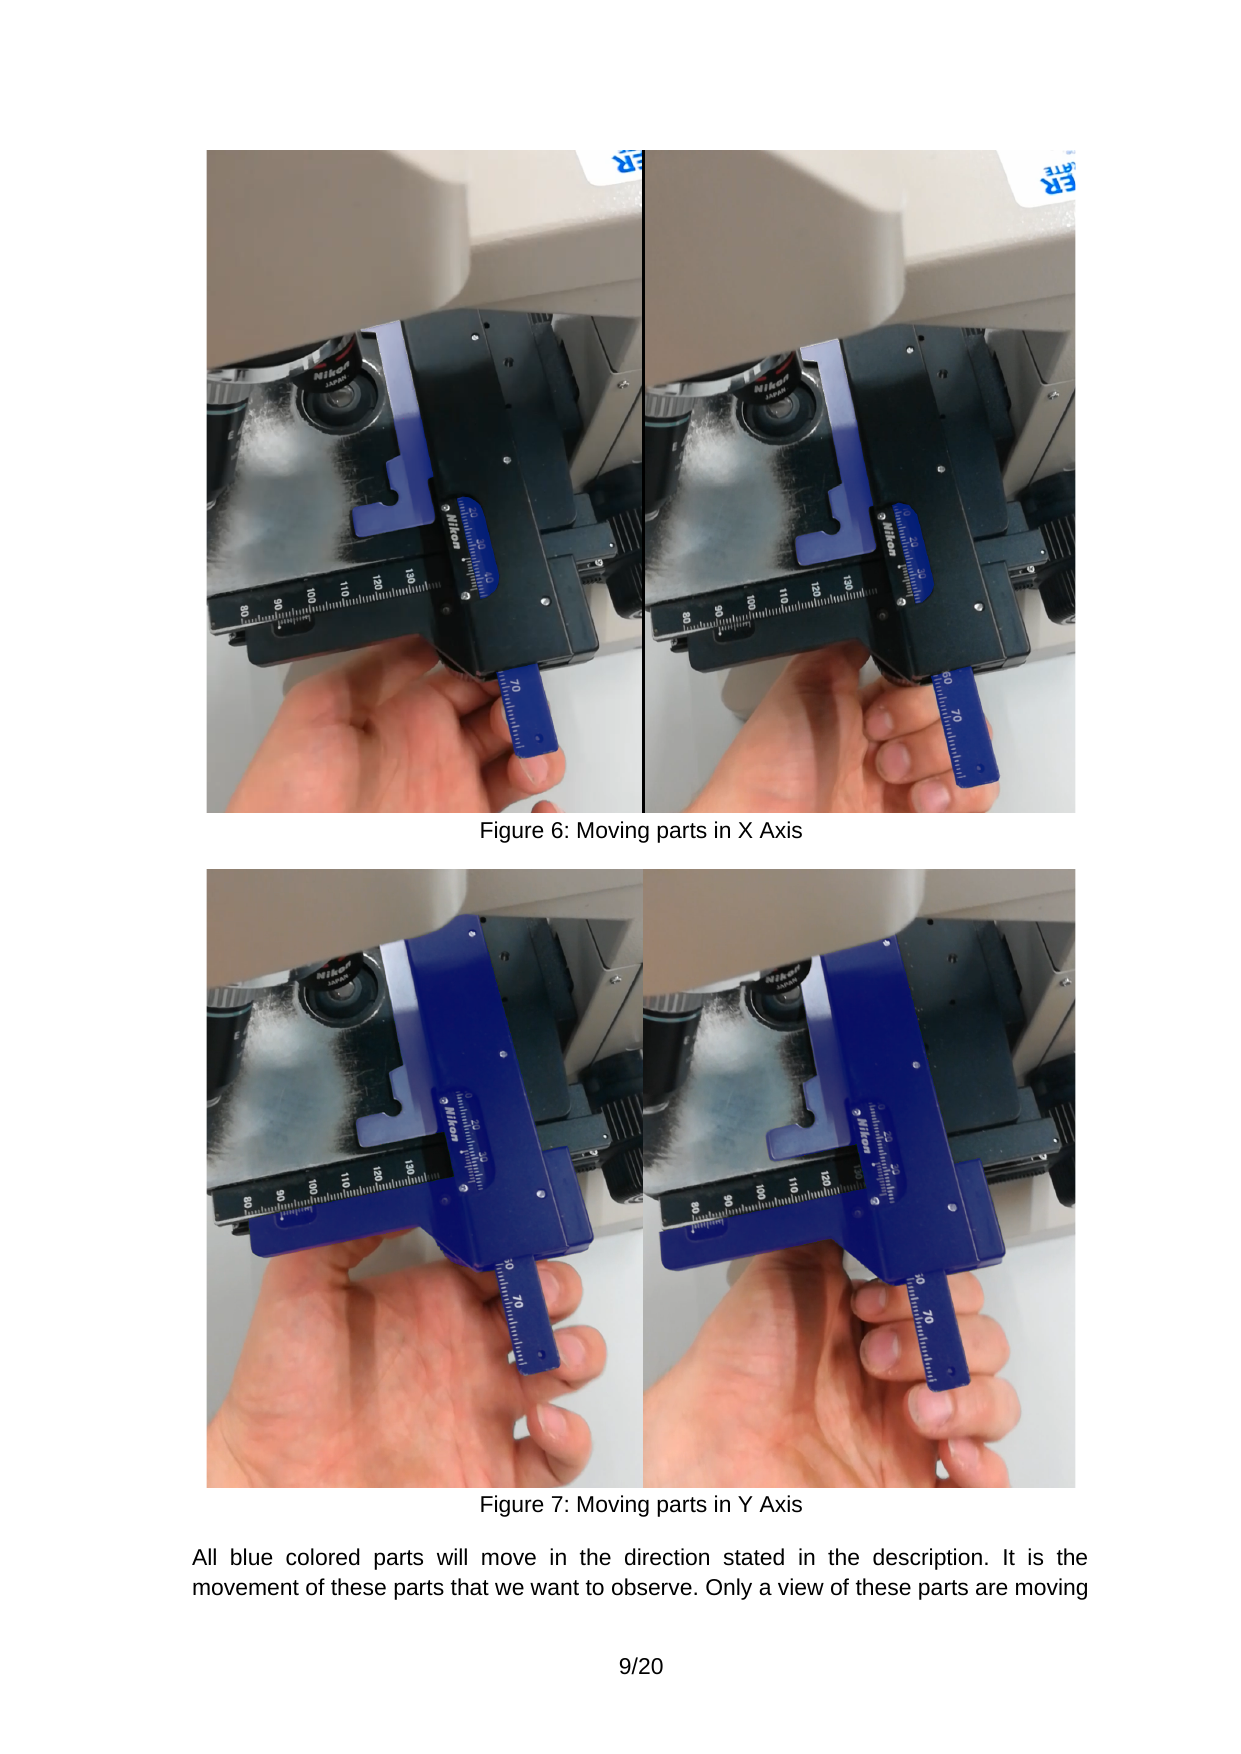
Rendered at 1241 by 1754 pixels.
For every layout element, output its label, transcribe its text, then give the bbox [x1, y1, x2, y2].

text Figure 7: Moving parts in Y Axis [192, 1491, 1090, 1518]
text All blue colored parts will move in the direction stated in the description. It is the movement of these parts that we want to observe. Only a view of these parts are moving [192, 1544, 1090, 1601]
text Figure 6: Moving parts in X Axis [192, 817, 1090, 843]
picture [206, 869, 1076, 1488]
picture [206, 150, 1076, 813]
